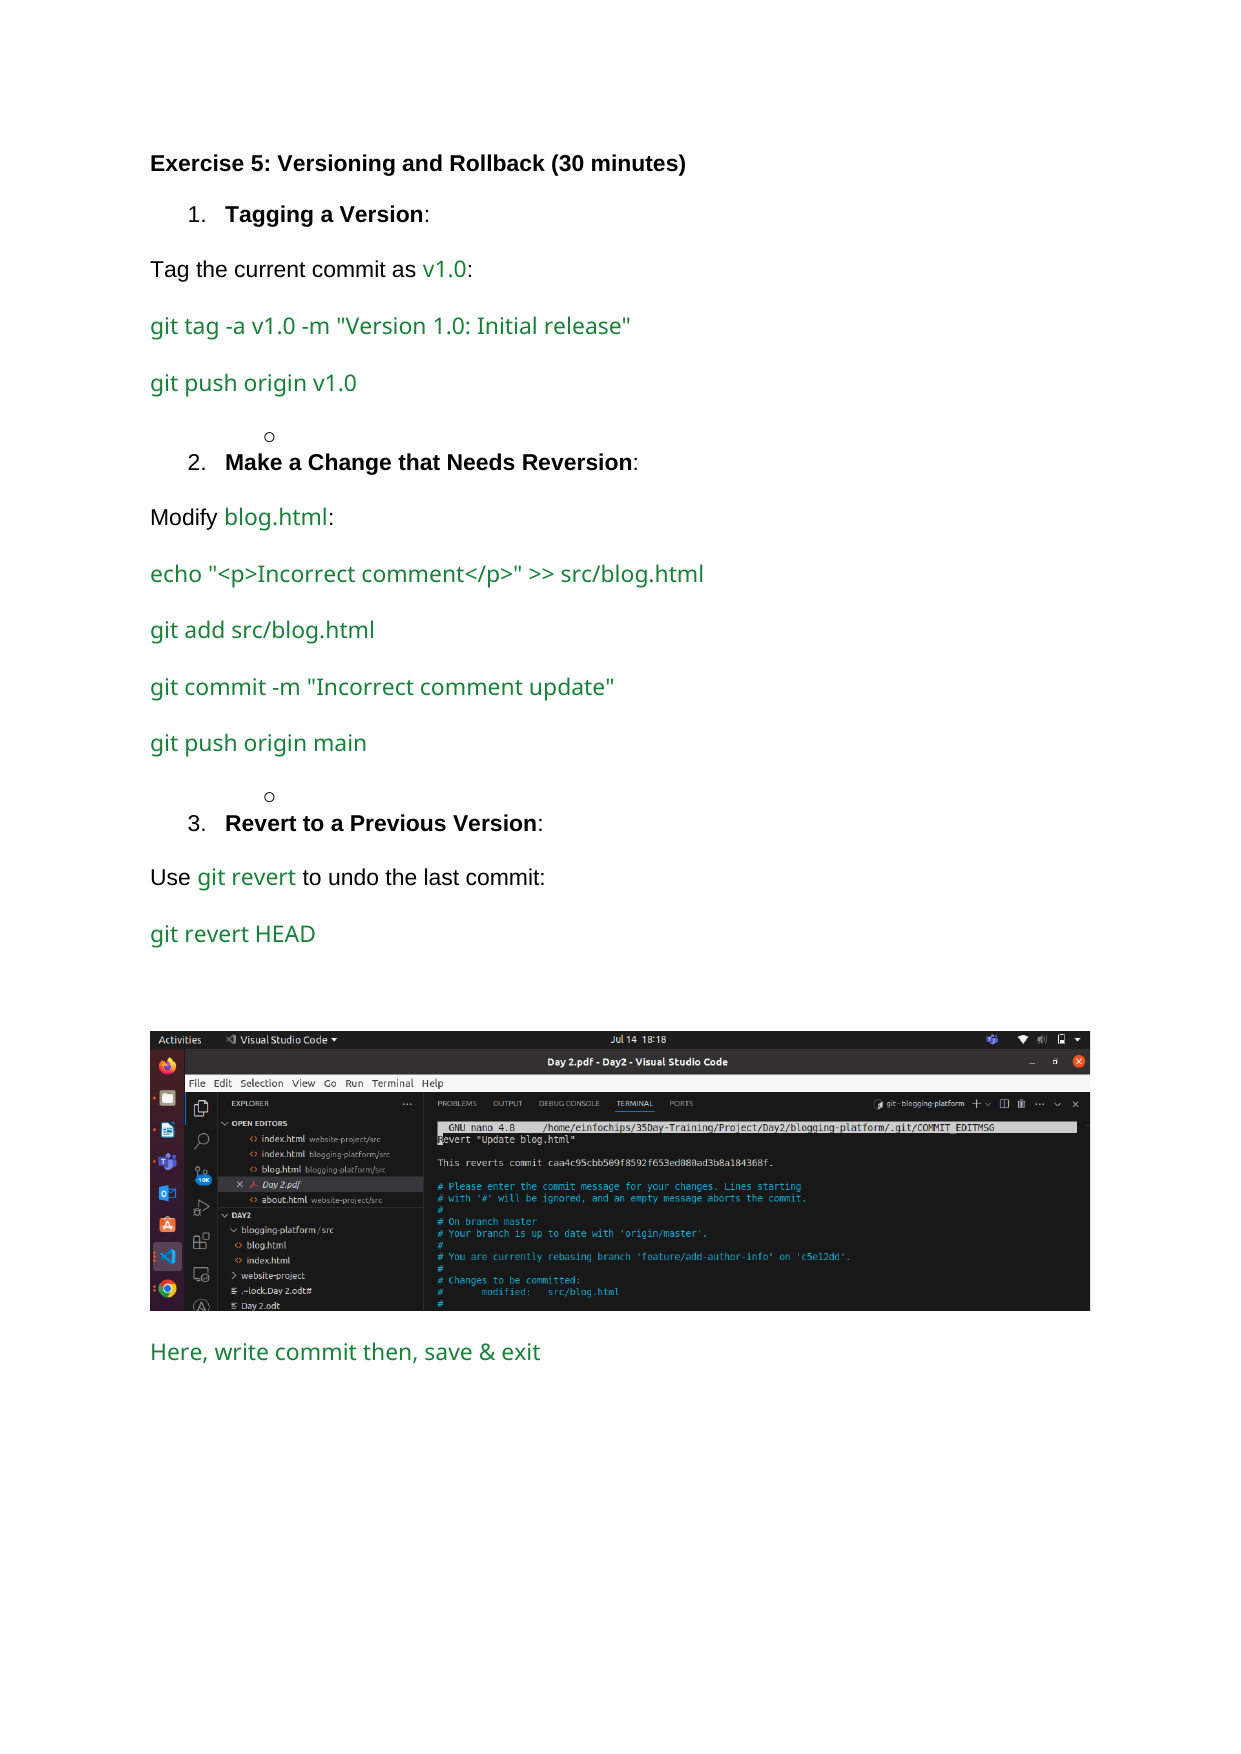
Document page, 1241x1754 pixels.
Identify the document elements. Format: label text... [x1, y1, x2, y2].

text git add src/blog.html [150, 614, 1090, 646]
list Revert to a Previous Version: [187, 809, 1090, 836]
text Tag the current commit as v1.0: git tag -a v1.0 -m "Version 1.0: Initial release" [150, 253, 1090, 342]
subtitle Exercise 5: Versioning and Rollback (30 minutes) [150, 150, 1090, 176]
list Make a Change that Needs Reversion: [187, 449, 1090, 476]
picture [150, 1031, 1091, 1311]
text git push origin v1.0 [150, 367, 1090, 398]
text git commit -m "Incorrect comment update" [150, 671, 1090, 702]
text git push origin main [150, 727, 1090, 758]
text Use git revert to undo the last commit: git revert HEAD [150, 861, 1090, 950]
text Modify blog.html: echo "<p>Incorrect comment</p>" >> src/blog.html [150, 501, 1090, 589]
text Here, write commit then, save & exit [150, 1311, 1090, 1367]
list Tagging a Version: [187, 201, 1090, 228]
